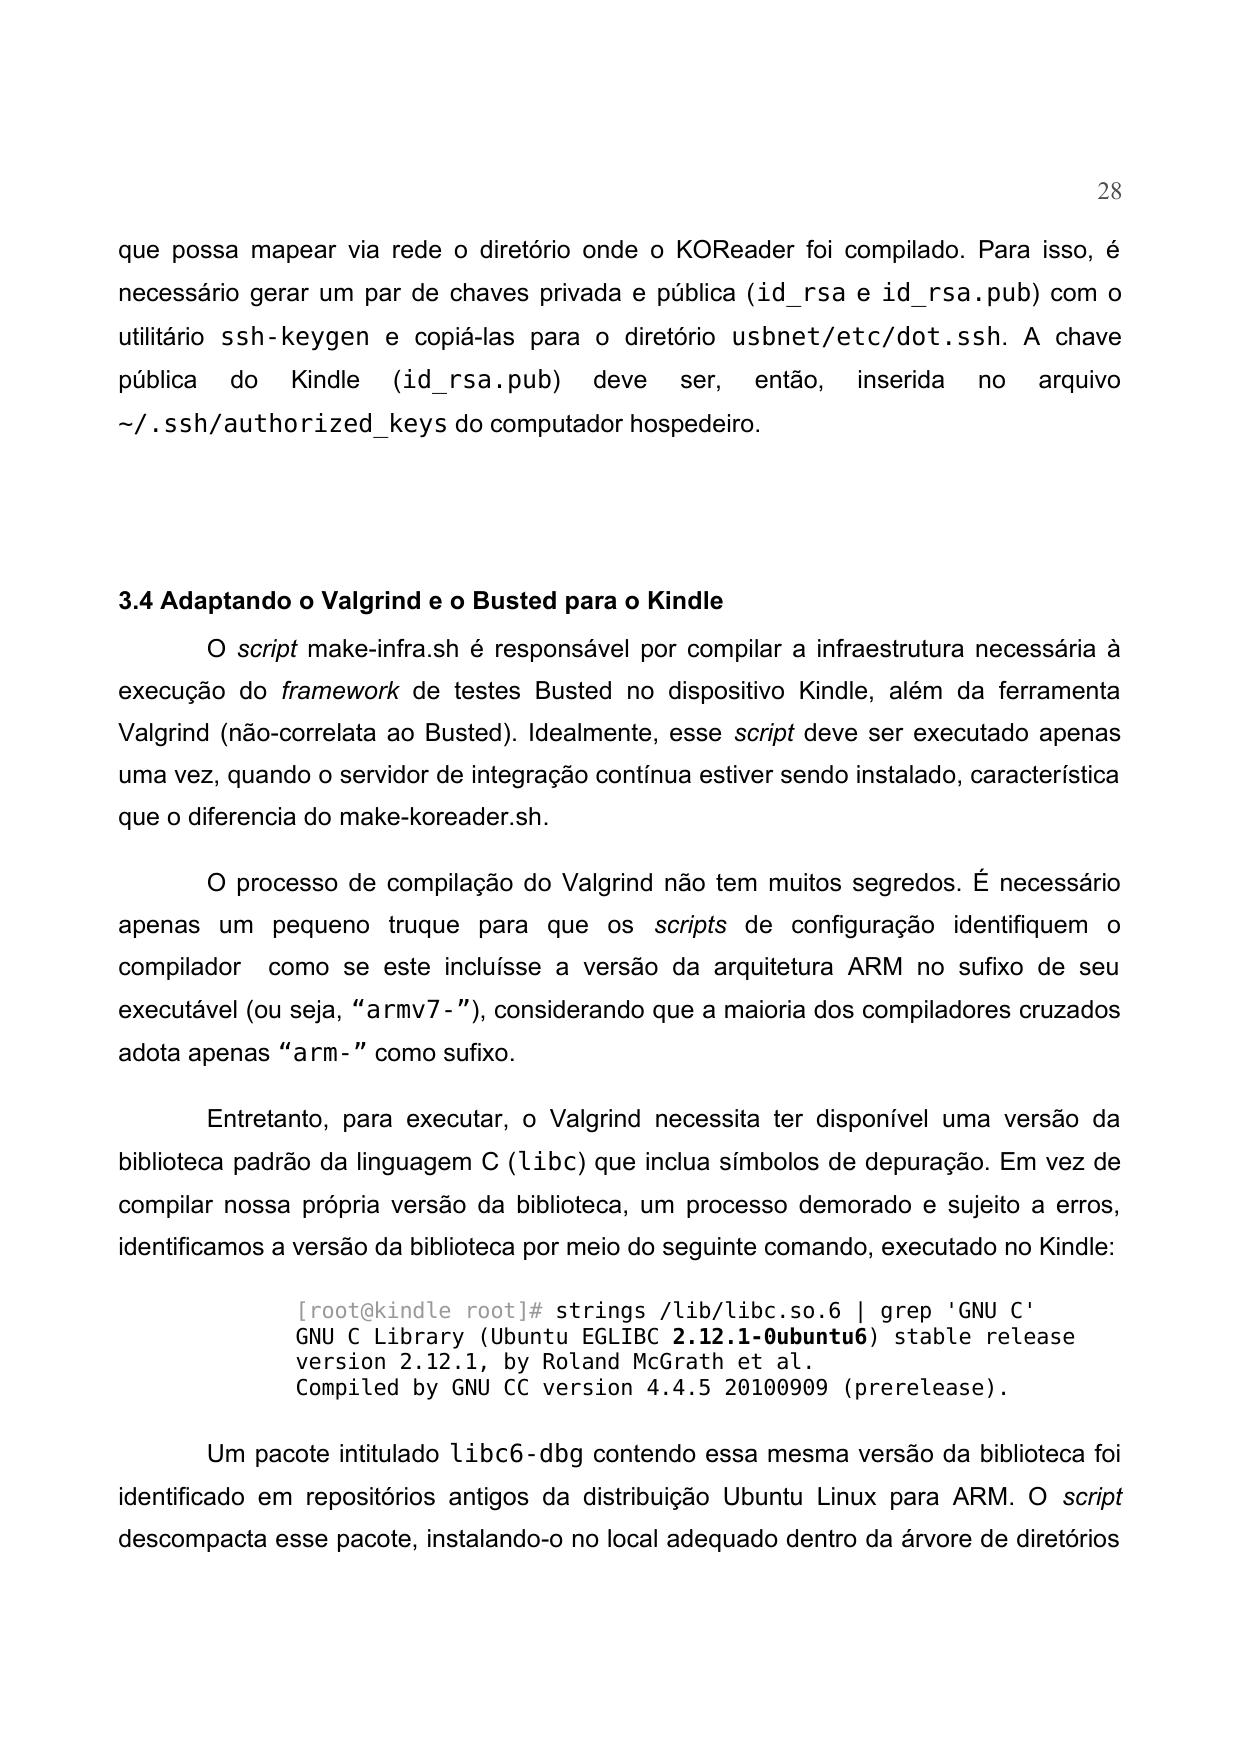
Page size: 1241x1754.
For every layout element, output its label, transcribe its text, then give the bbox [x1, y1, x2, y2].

text GNU C Library (Ubuntu EGLIBC 2.12.1-0ubuntu6) stable release version 2.12.1, by Roland McGrath et al. [295, 1324, 1122, 1375]
text Entretanto, para executar, o Valgrind necessita ter disponível uma versão da biblioteca padrão da linguagem C (libc) que inclua símbolos de depuração. Em vez de compilar nossa própria versão da biblioteca, um processo demorado e sujeito a erros, identificamos a versão da biblioteca por meio do seguinte comando, executado no Kindle: [118, 1105, 1122, 1261]
text O script make-infra.sh é responsável por compilar a infraestrutura necessária à execução do framework de testes Busted no dispositivo Kindle, além da ferramenta Valgrind (não-correlata ao Busted). Idealmente, esse script deve ser executado apenas uma vez, quando o servidor de integração contínua estiver sendo instalado, característica que o diferencia do make-koreader.sh. [118, 635, 1122, 831]
text Compiled by GNU CC version 4.4.5 20100909 (prerelease). [295, 1375, 1122, 1400]
subtitle Adaptando o Valgrind e o Busted para o Kindle [118, 587, 1122, 615]
text O processo de compilação do Valgrind não tem muitos segredos. É necessário apenas um pequeno truque para que os scripts de configuração identifiquem o compilador como se este incluísse a versão da arquitetura ARM no sufixo de seu executável (ou seja, “armv7-”), considerando que a maioria dos compiladores cruzados adota apenas “arm-” como sufixo. [118, 869, 1122, 1068]
text Um pacote intitulado libc6-dbg contendo essa mesma versão da biblioteca foi identificado em repositórios antigos da distribuição Ubuntu Linux para ARM. O script descompacta esse pacote, instalando-o no local adequado dentro da árvore de diretórios [118, 1440, 1122, 1553]
text que possa mapear via rede o diretório onde o KOReader foi compilado. Para isso, é necessário gerar um par de chaves privada e pública (id_rsa e id_rsa.pub) com o utilitário ssh-keygen e copiá-las para o diretório usbnet/etc/dot.ssh. A chave pública do Kindle (id_rsa.pub) deve ser, então, inserida no arquivo ~/.ssh/authorized_keys do computador hospedeiro. [118, 236, 1122, 438]
text [root@kindle root]# strings /lib/libc.so.6 | grep 'GNU C' [295, 1298, 1122, 1324]
